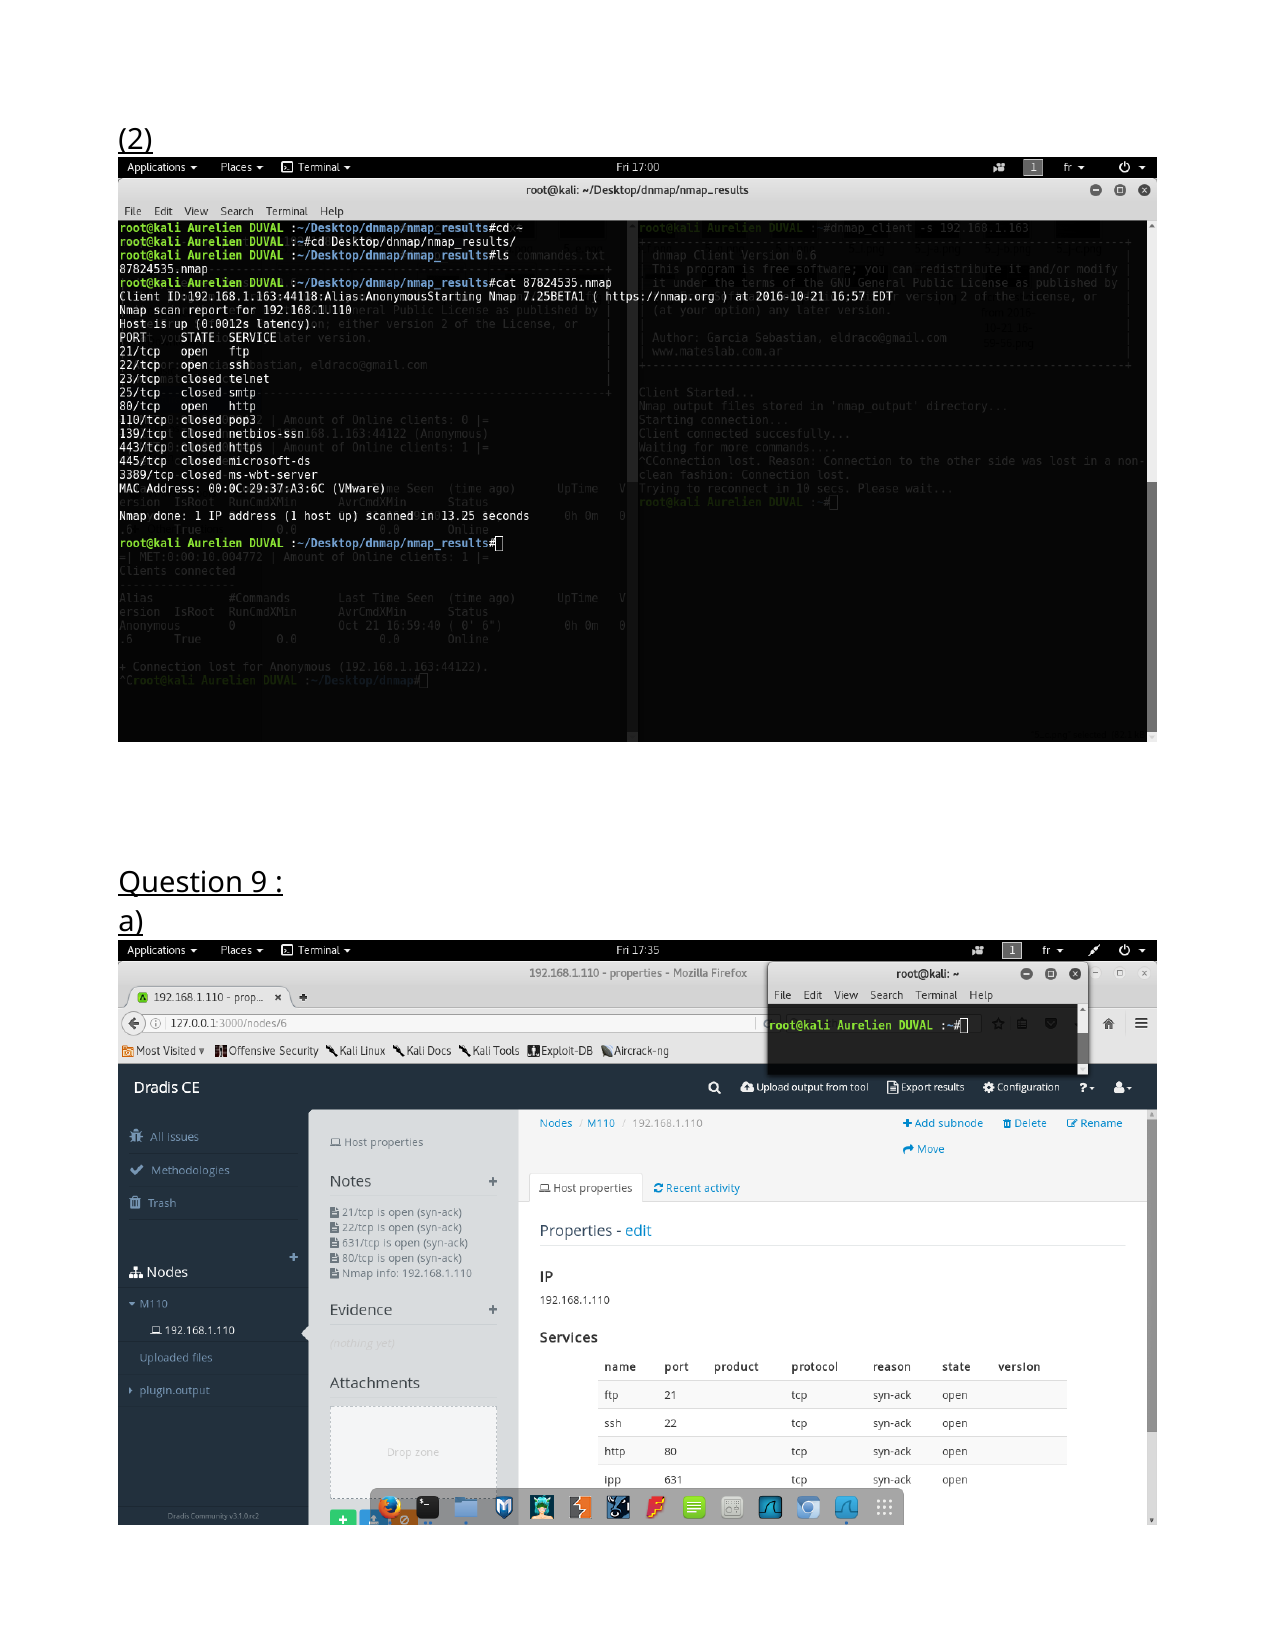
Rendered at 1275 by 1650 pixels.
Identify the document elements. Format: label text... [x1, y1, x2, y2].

text a) [118, 901, 1157, 940]
text (2) [118, 118, 1157, 157]
picture [118, 940, 1157, 1525]
text Question 9 : [118, 861, 1157, 901]
picture [118, 157, 1157, 742]
